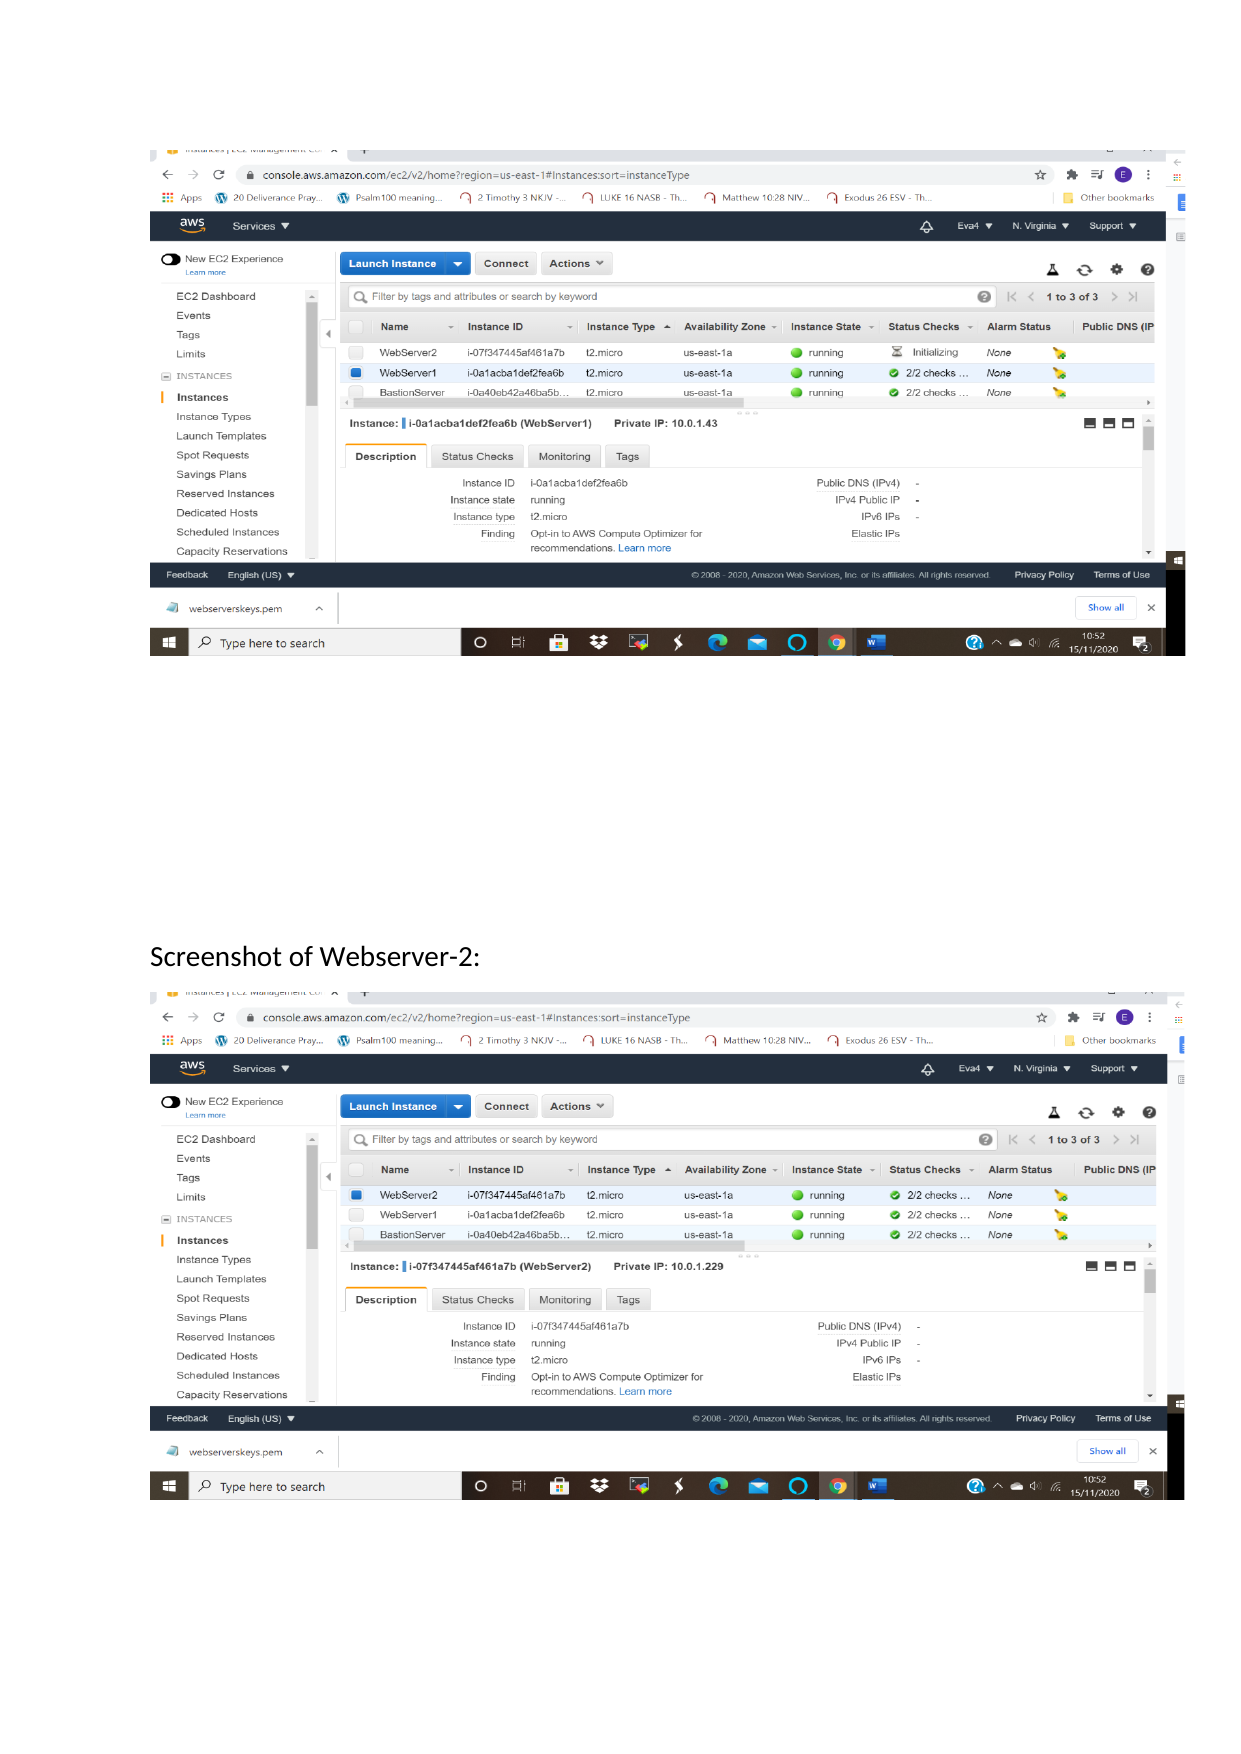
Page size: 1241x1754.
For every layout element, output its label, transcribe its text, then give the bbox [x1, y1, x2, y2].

text Screenshot of Webserver-2: [150, 938, 1090, 974]
